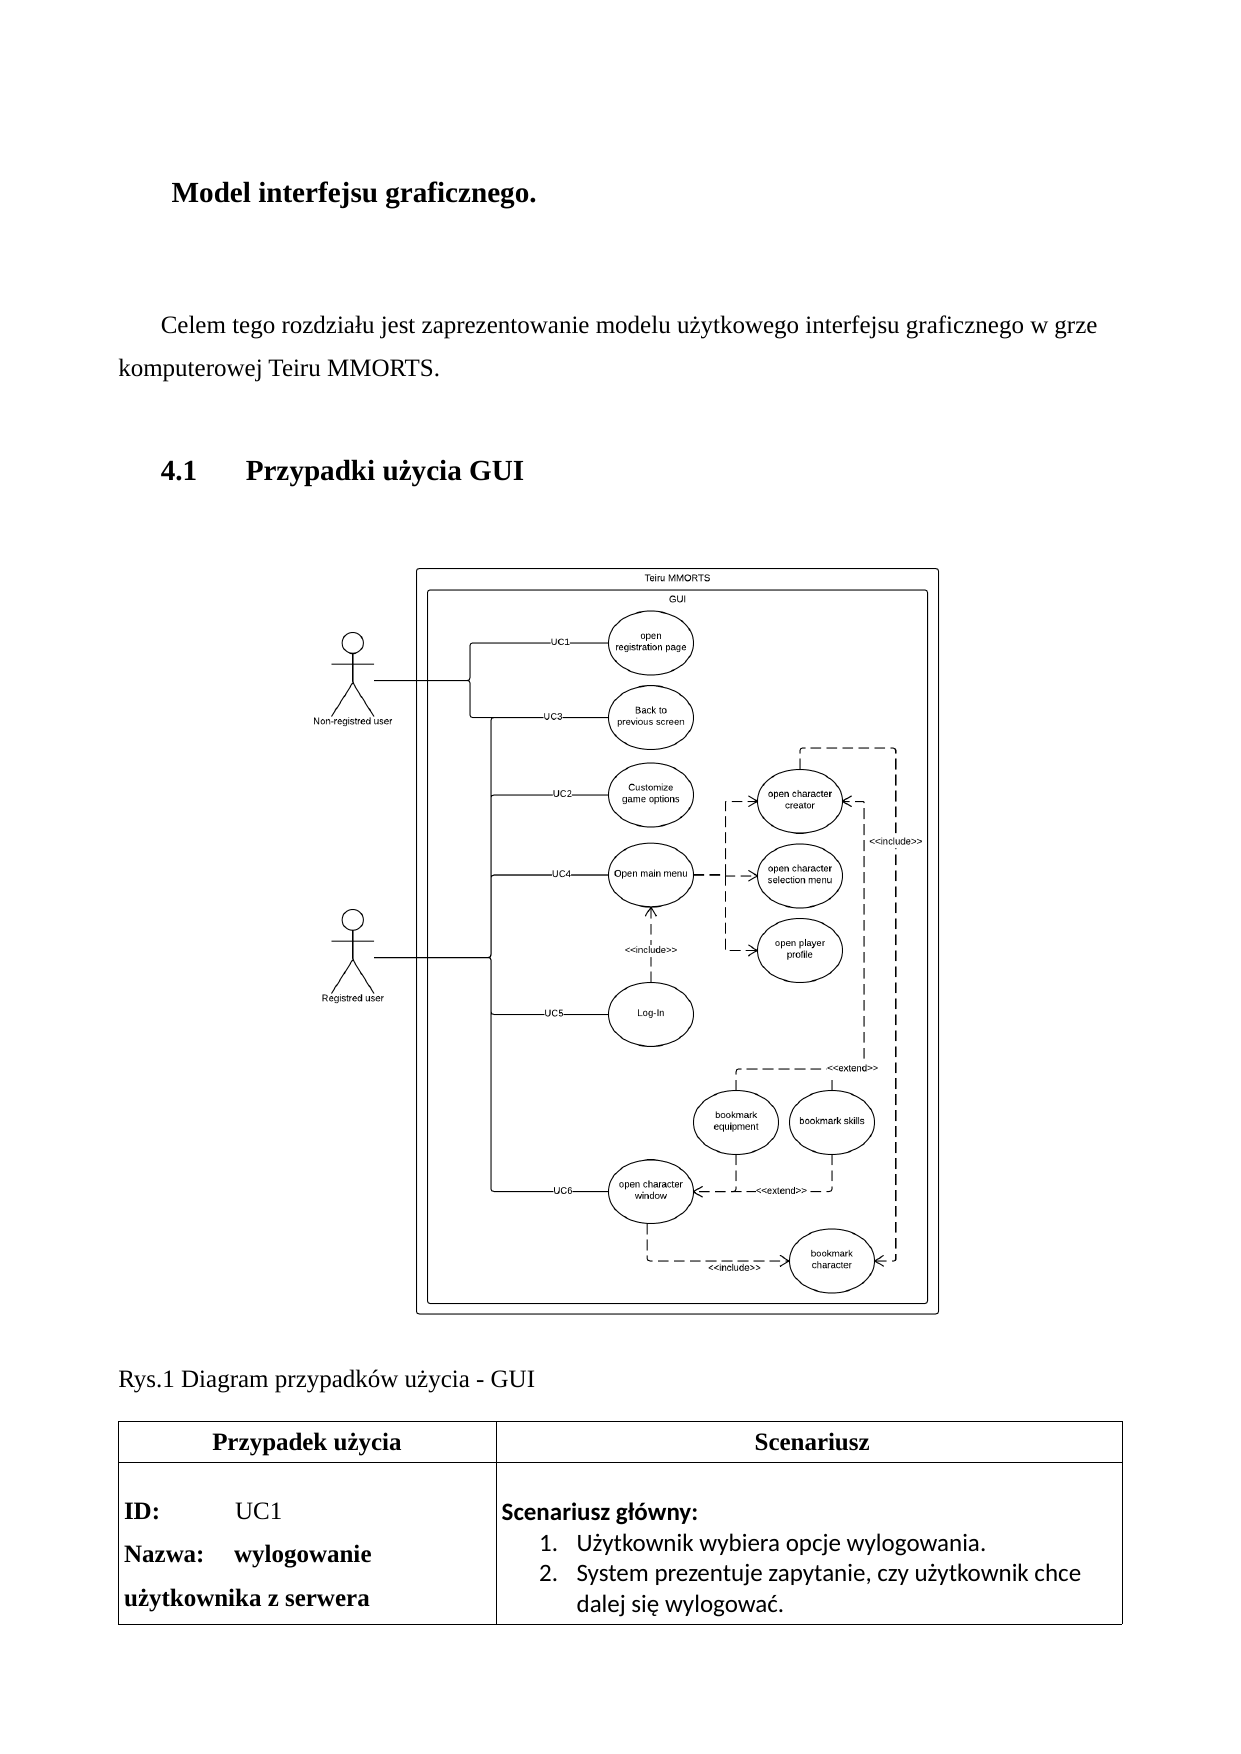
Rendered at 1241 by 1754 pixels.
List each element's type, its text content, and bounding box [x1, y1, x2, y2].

text Model interfejsu graficznego. [118, 176, 1122, 209]
table_header Przypadek użycia [119, 1422, 496, 1462]
table_header Scenariusz [497, 1422, 1122, 1462]
table_cell Scenariusz główny: Użytkownik wybiera opcje wylogowania. System prezentuje zapytanie, czy użytkownik chce dalej się wylogować. System zapisuje aktualny stan gry/postaci użytkownika. System wylogowuje użytkownika z gry. Wyjątki i rozszerzenia: 1.A User chce się wylogować w tracie aktywnej walki. 1.A.1 System informuje gracza o problemie i wyświetla mu formularz z zapytaniem o poddanie pojedynku. 1.A.2 Przejdź do kroku 3. [497, 1463, 1122, 1624]
text Celem tego rozdziału jest zaprezentowanie modelu użytkowego interfejsu graficznego w grze komputerowej Teiru MMORTS. [118, 310, 1122, 382]
table_cell ID: UC1 Nazwa: wylogowanie użytkownika z serwera [119, 1463, 496, 1624]
text Rys.1 Diagram przypadków użycia - GUI [118, 516, 1122, 1393]
picture [246, 515, 994, 1364]
text 4.1 Przypadki użycia GUI [118, 453, 1122, 487]
